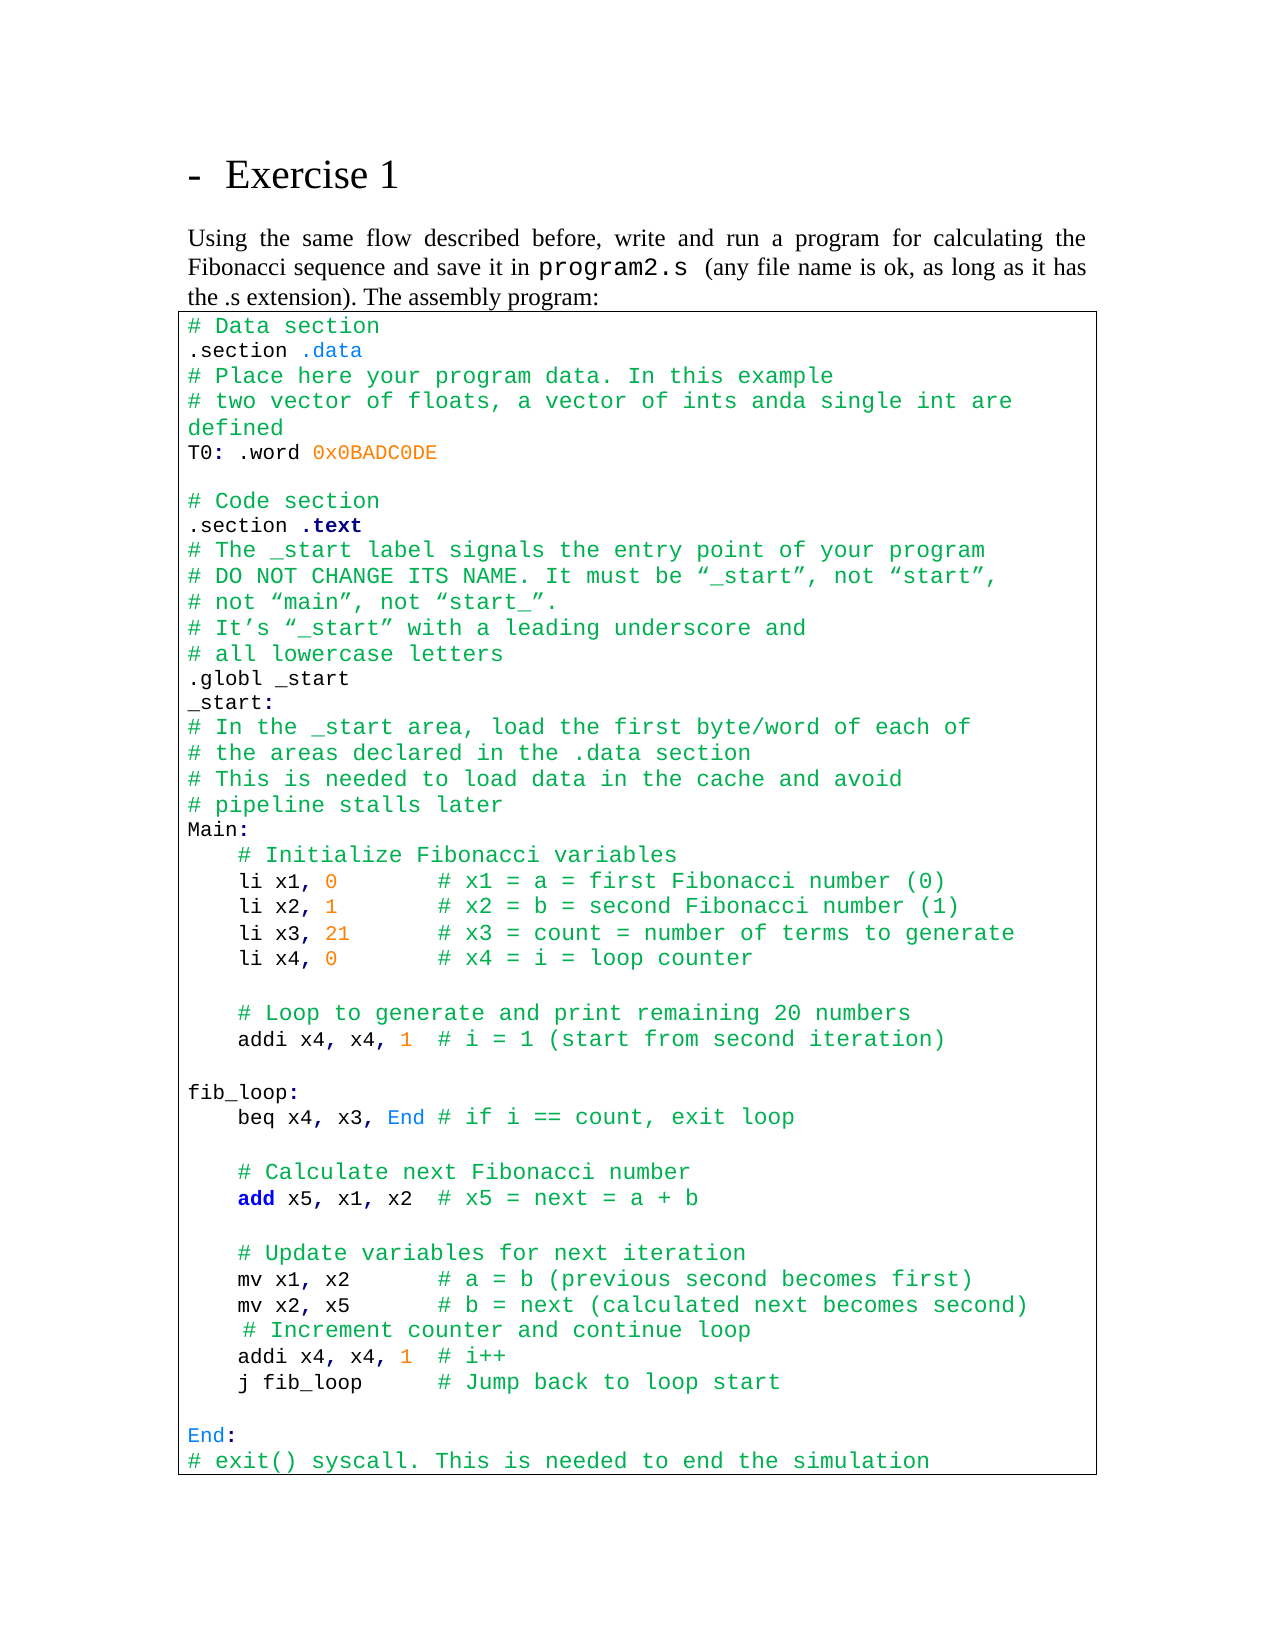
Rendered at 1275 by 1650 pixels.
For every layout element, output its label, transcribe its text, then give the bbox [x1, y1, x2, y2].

text fib_loop: [187, 1082, 1087, 1106]
text addi x4, x4, 1 # i = 1 (start from second iteration) [187, 1027, 1087, 1053]
text .section .text [187, 515, 1087, 539]
text # Code section [187, 489, 1087, 515]
text # In the _start area, load the first byte/word of each of [187, 716, 1087, 742]
text # The _start label signals the entry point of your program [187, 539, 1087, 564]
text li x4, 0 # x4 = i = loop counter [187, 947, 1087, 973]
text _start: [187, 692, 1087, 716]
text # all lowercase letters [187, 642, 1087, 668]
text # It’s “_start” with a leading underscore and [187, 616, 1087, 642]
text li x1, 0 # x1 = a = first Fibonacci number (0) [187, 869, 1087, 895]
text # pipeline stalls later [187, 793, 1087, 819]
text .section .data [187, 340, 1087, 364]
text # two vector of floats, a vector of ints anda single int are defined [187, 390, 1087, 442]
text .globl _start [187, 668, 1087, 692]
text # Data section [179, 312, 1096, 340]
text # not “main”, not “start_”. [187, 591, 1087, 616]
text li x2, 1 # x2 = b = second Fibonacci number (1) [187, 895, 1087, 921]
text j fib_loop # Jump back to loop start [187, 1371, 1087, 1397]
text # Update variables for next iteration [187, 1241, 1087, 1267]
text T0: .word 0x0BADC0DE [187, 442, 1087, 465]
text Using the same flow described before, write and run a program for calculating the Fibonacci sequence and save it in program2.s (any file name is ok, as long as it has the .s extension). The assembly program: [187, 223, 1087, 311]
text mv x2, x5 # b = next (calculated next becomes second) [187, 1293, 1087, 1319]
text # This is needed to load data in the cache and avoid [187, 767, 1087, 793]
text add x5, x1, x2 # x5 = next = a + b [187, 1186, 1087, 1212]
text # Calculate next Fibonacci number [187, 1160, 1087, 1186]
text # Place here your program data. In this example [187, 364, 1087, 390]
text # Initialize Fibonacci variables [187, 843, 1087, 869]
text beq x4, x3, End # if i == count, exit loop [187, 1106, 1087, 1132]
text Main: [187, 819, 1087, 843]
text # exit() syscall. This is needed to end the simulation [187, 1449, 1087, 1474]
text li x3, 21 # x3 = count = number of terms to generate [187, 921, 1087, 947]
text # DO NOT CHANGE ITS NAME. It must be “_start”, not “start”, [187, 564, 1087, 591]
text mv x1, x2 # a = b (previous second becomes first) [187, 1267, 1087, 1293]
text # the areas declared in the .data section [187, 742, 1087, 767]
text addi x4, x4, 1 # i++ [187, 1345, 1087, 1371]
text End: [187, 1425, 1087, 1449]
text # Increment counter and continue loop [187, 1319, 1087, 1345]
list Exercise 1 [187, 150, 1087, 198]
text # Loop to generate and print remaining 20 numbers [187, 1001, 1087, 1027]
